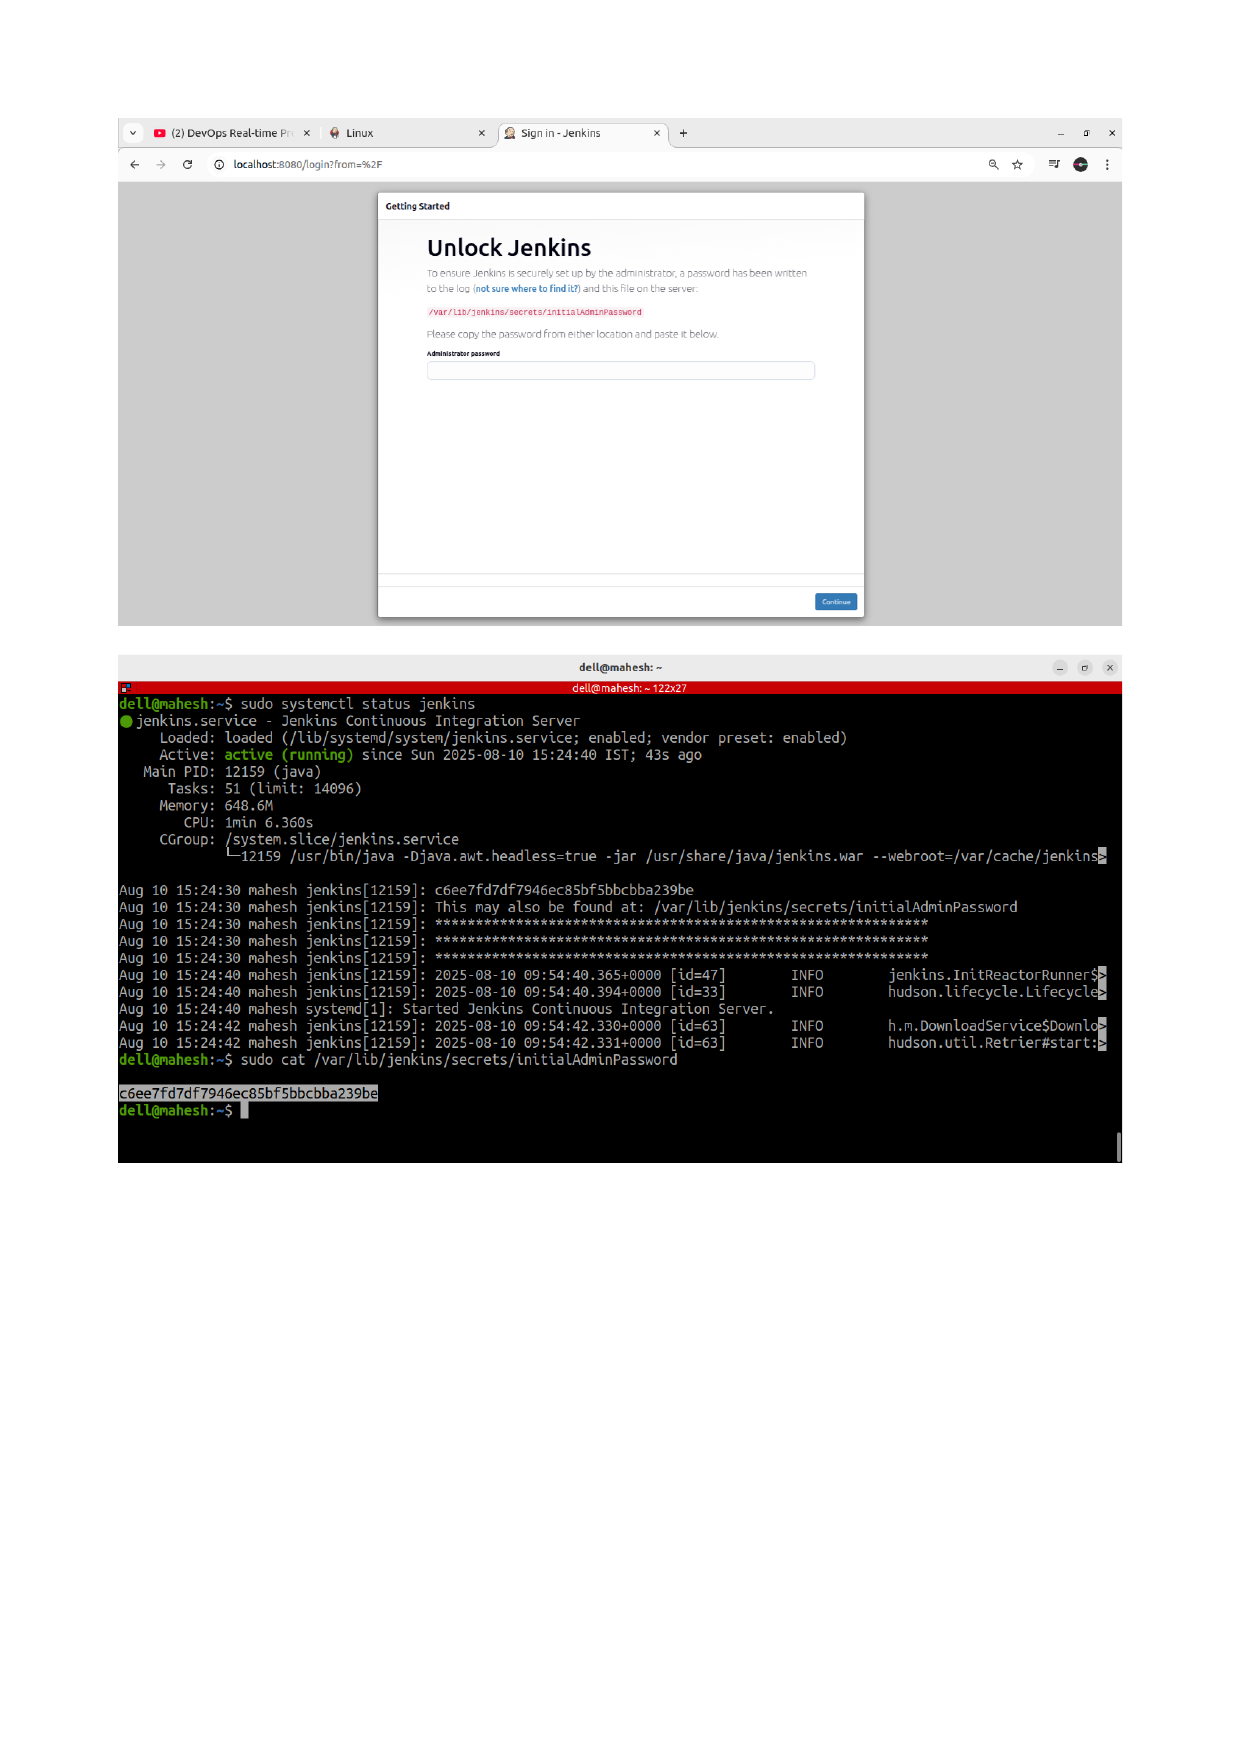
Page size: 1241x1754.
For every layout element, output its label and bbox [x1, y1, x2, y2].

picture [118, 118, 1123, 626]
picture [118, 654, 1123, 1163]
